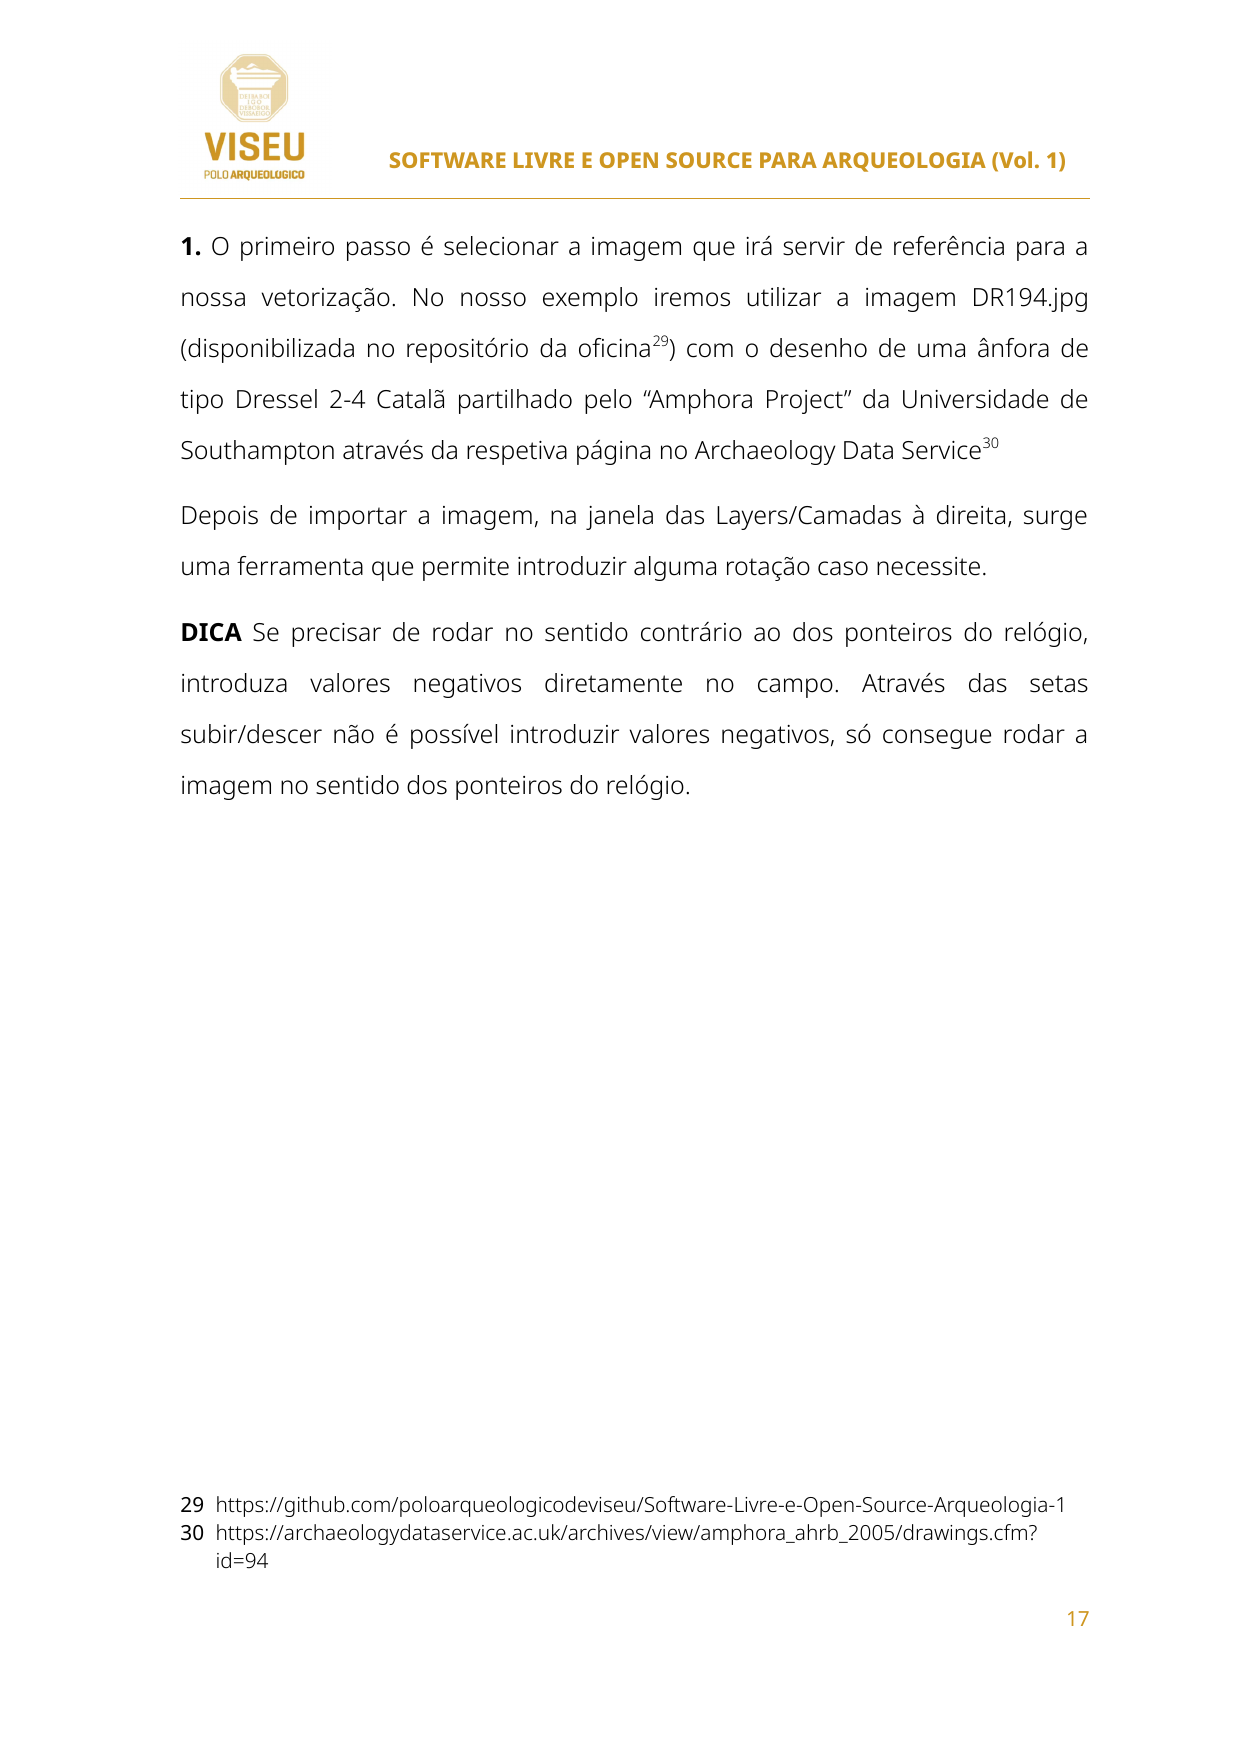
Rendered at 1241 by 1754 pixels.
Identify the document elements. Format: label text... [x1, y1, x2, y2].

text DICA Se precisar de rodar no sentido contrário ao dos ponteiros do relógio, introduza valores negativos diretamente no campo. Através das setas subir/descer não é possível introduzir valores negativos, só consegue rodar a imagem no sentido dos ponteiros do relógio. [180, 614, 1090, 802]
text 1. O primeiro passo é selecionar a imagem que irá servir de referência para a nossa vetorização. No nosso exemplo iremos utilizar a imagem DR194.jpg (disponibilizada no repositório da oficina) com o desenho de uma ânfora de tipo Dressel 2-4 Catalã partilhado pelo “Amphora Project” da Universidade de Southampton através da respetiva página no Archaeology Data Service [180, 228, 1090, 466]
text Depois de importar a imagem, na janela das Layers/Camadas à direita, surge uma ferramenta que permite introduzir alguma rotação caso necessite. [180, 498, 1090, 583]
text https://archaeologydataservice.ac.uk/archives/view/amphora_ahrb_2005/drawings.cfm?id=94 [180, 1518, 1090, 1575]
text https://github.com/poloarqueologicodeviseu/Software-Livre-e-Open-Source-Arqueologia-1 [180, 1490, 1090, 1518]
